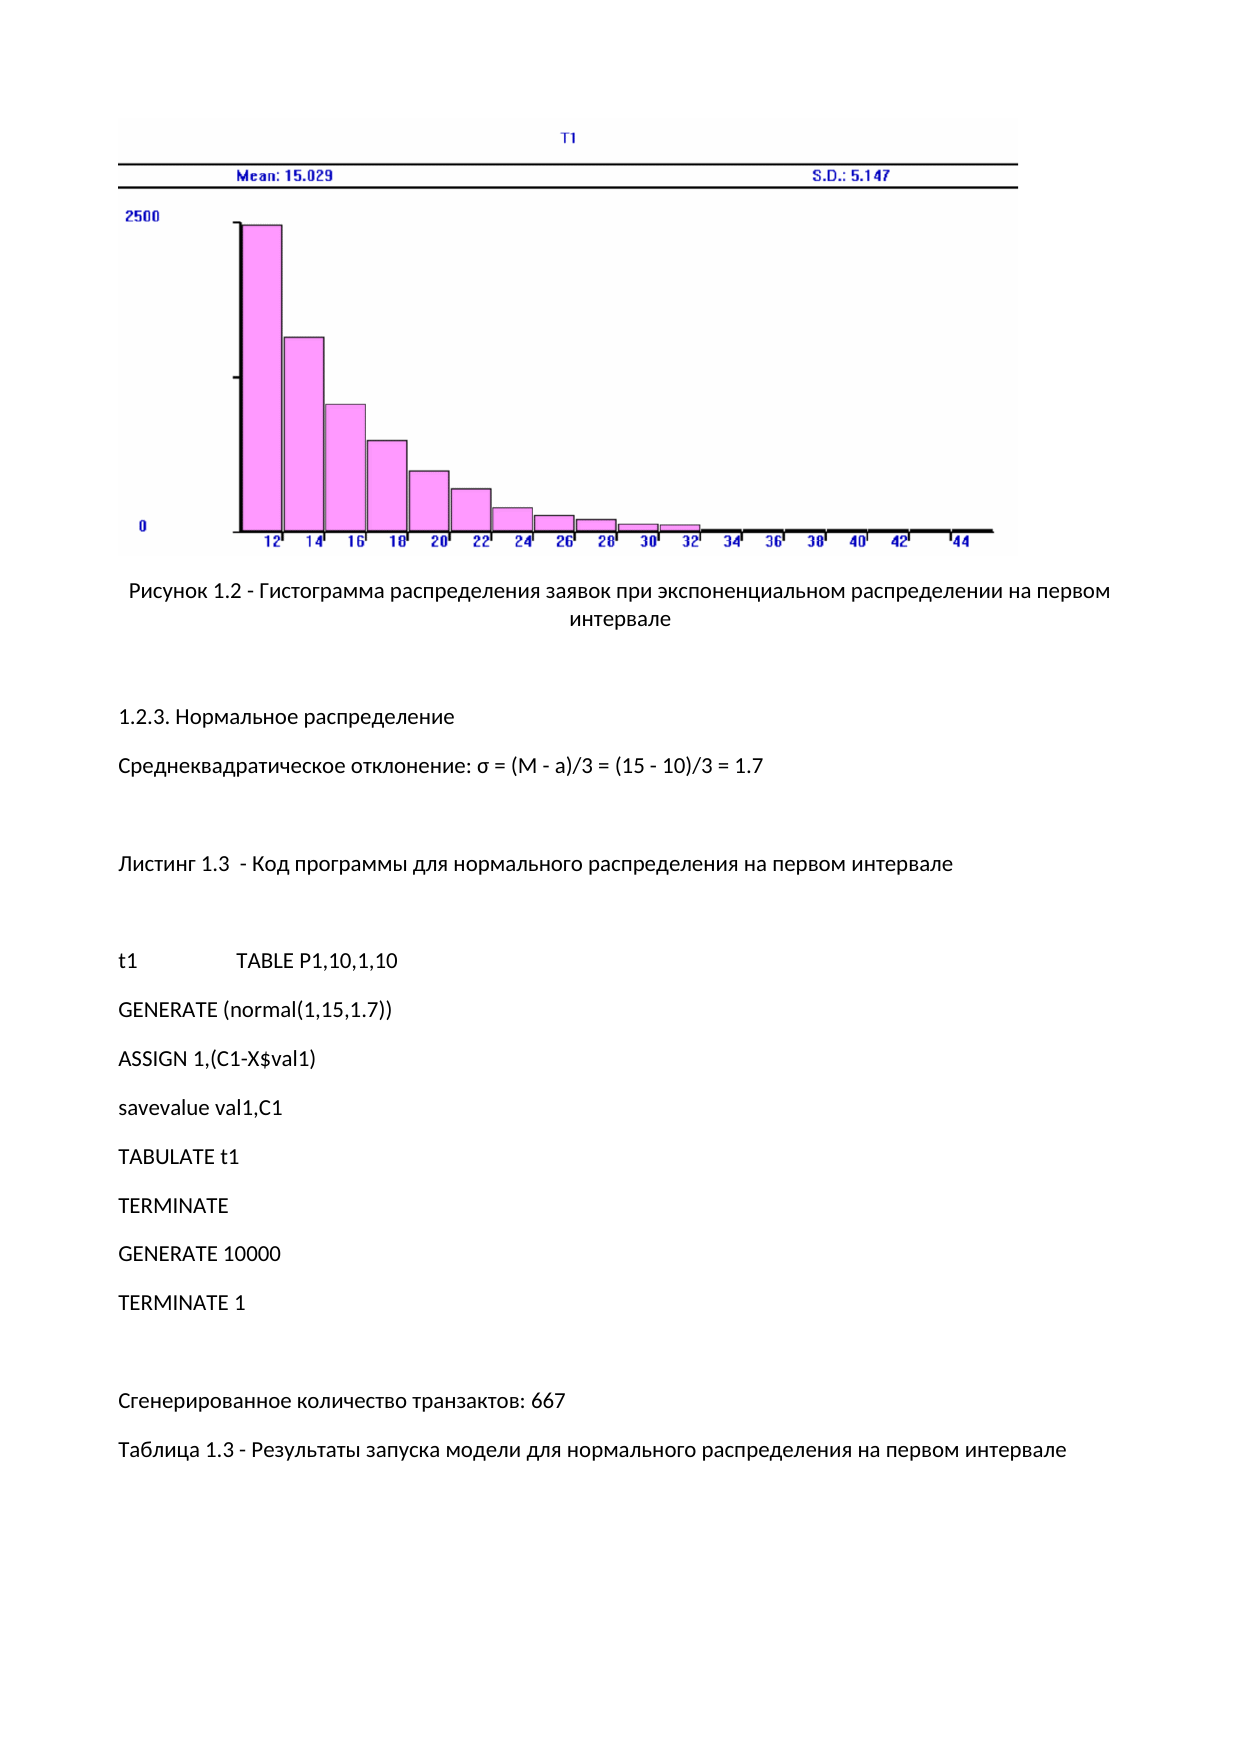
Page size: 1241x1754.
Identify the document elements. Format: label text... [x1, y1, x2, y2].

text TERMINATE [118, 1191, 1122, 1219]
text GENERATE 10000 [118, 1239, 1122, 1268]
text Листинг 1.3 - Код программы для нормального распределения на первом интервале [118, 849, 1122, 877]
text t1 TABLE P1,10,1,10 [118, 946, 1122, 974]
text Рисунок 1.2 - Гистограмма распределения заявок при экспоненциальном распределении на первом интервале [118, 576, 1122, 632]
text GENERATE (normal(1,15,1.7)) [118, 995, 1122, 1023]
text TERMINATE 1 [118, 1288, 1122, 1316]
text TABULATE t1 [118, 1142, 1122, 1170]
text Сгенерированное количество транзактов: 667 [118, 1386, 1122, 1414]
text Таблица 1.3 - Результаты запуска модели для нормального распределения на первом интервале [118, 1435, 1122, 1463]
text 1.2.3. Нормальное распределение [118, 702, 1122, 730]
text Среднеквадратическое отклонение: σ = (M - a)/3 = (15 - 10)/3 = 1.7 [118, 751, 1122, 779]
text savevalue val1,C1 [118, 1093, 1122, 1121]
text ASSIGN 1,(C1-X$val1) [118, 1044, 1122, 1072]
